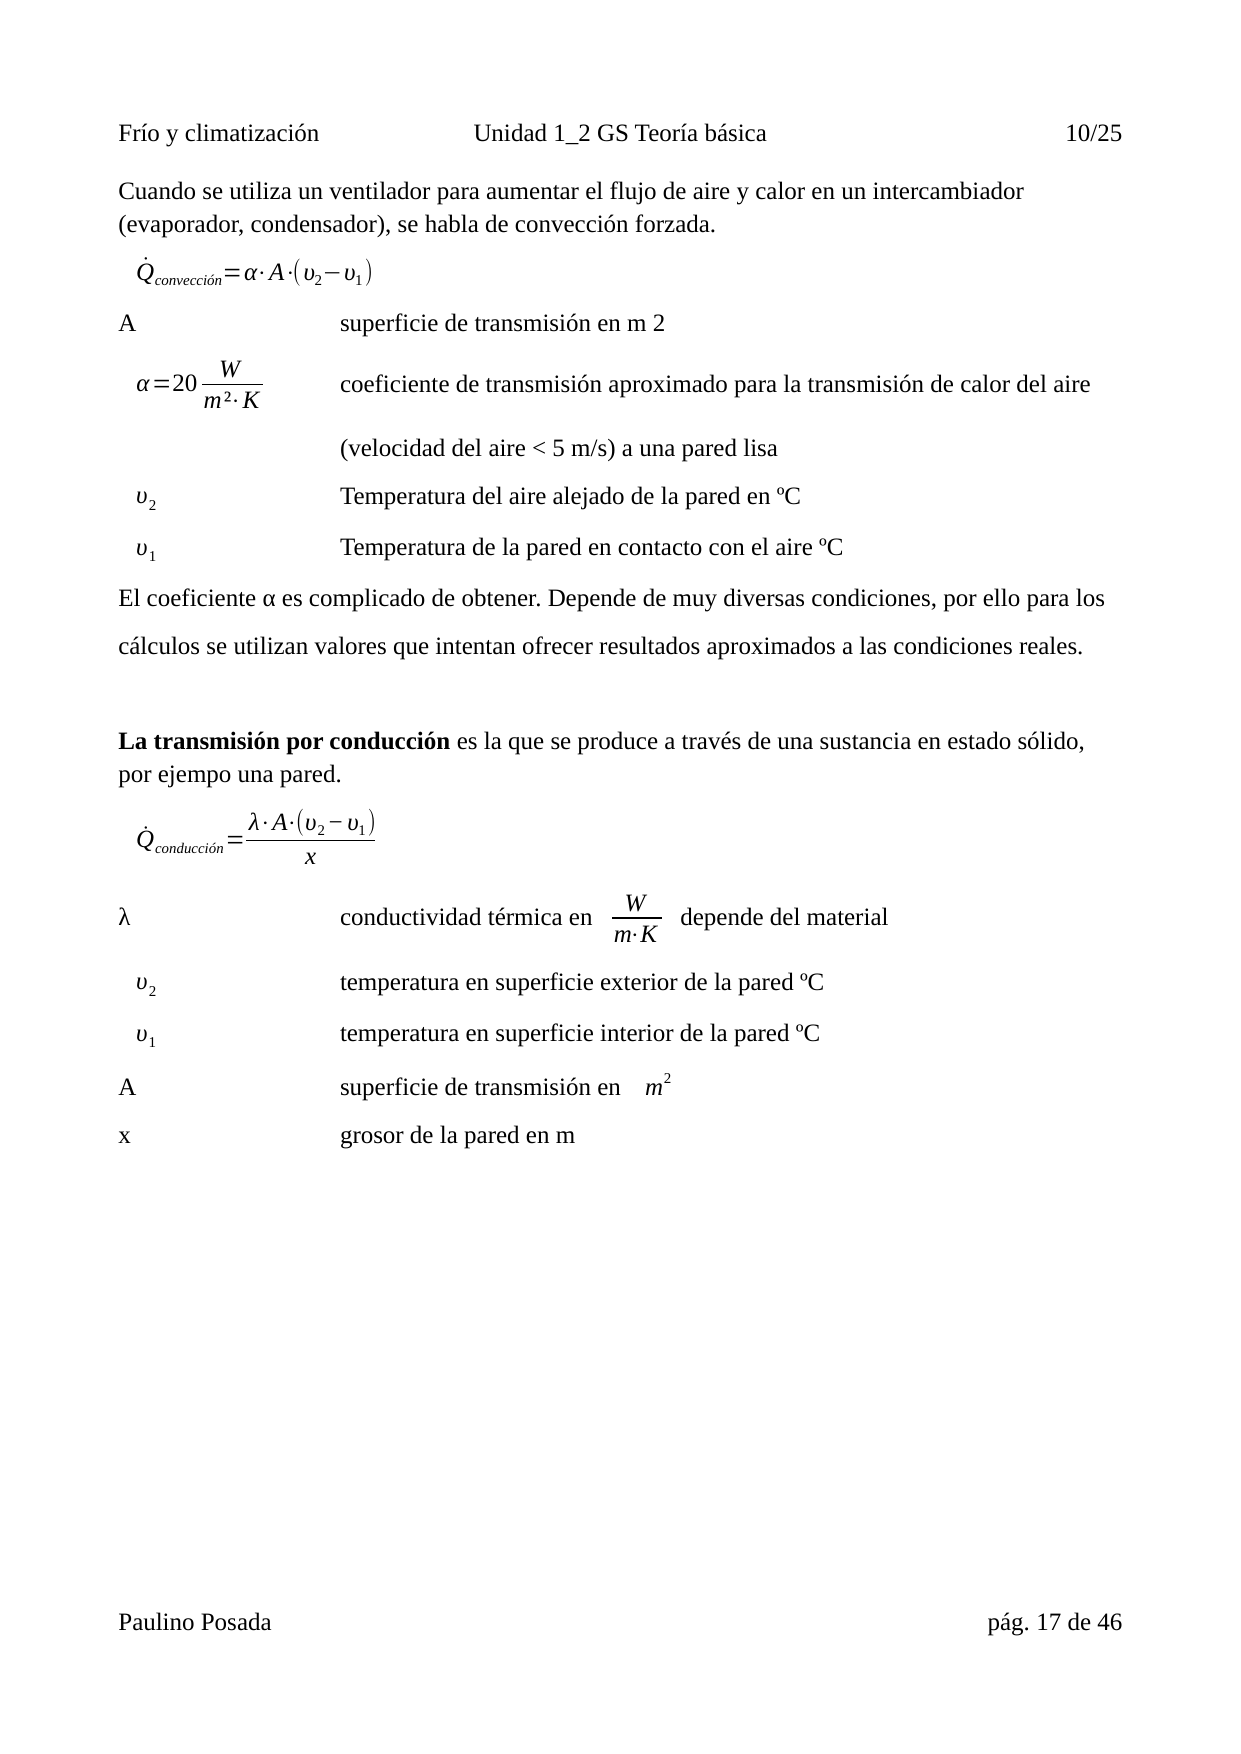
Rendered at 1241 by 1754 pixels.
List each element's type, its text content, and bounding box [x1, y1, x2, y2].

text Temperatura del aire alejado de la pared en ºC [118, 481, 1122, 513]
text temperatura en superficie exterior de la pared ºC [118, 967, 1122, 999]
text Temperatura de la pared en contacto con el aire ºC [118, 532, 1122, 565]
text A superficie de transmisión en m 2 [118, 308, 1122, 337]
text λ conductividad térmica endepende del material [118, 889, 1122, 948]
text (velocidad del aire < 5 m/s) a una pared lisa [118, 433, 1122, 462]
text Cuando se utiliza un ventilador para aumentar el flujo de aire y calor en un intercambiador (evaporador, condensador), se habla de convección forzada. [118, 176, 1122, 238]
text coeficiente de transmisión aproximado para la transmisión de calor del aire [118, 355, 1122, 414]
text El coeficiente α es complicado de obtener. Depende de muy diversas condiciones, por ello para los [118, 583, 1122, 612]
text cálculos se utilizan valores que intentan ofrecer resultados aproximados a las condiciones reales. [118, 631, 1122, 660]
text La transmisión por conducción es la que se produce a través de una sustancia en estado sólido, por ejempo una pared. [118, 726, 1122, 788]
text temperatura en superficie interior de la pared ºC [118, 1018, 1122, 1051]
text A superficie de transmisión en [118, 1069, 1122, 1101]
text x grosor de la pared en m [118, 1120, 1122, 1148]
